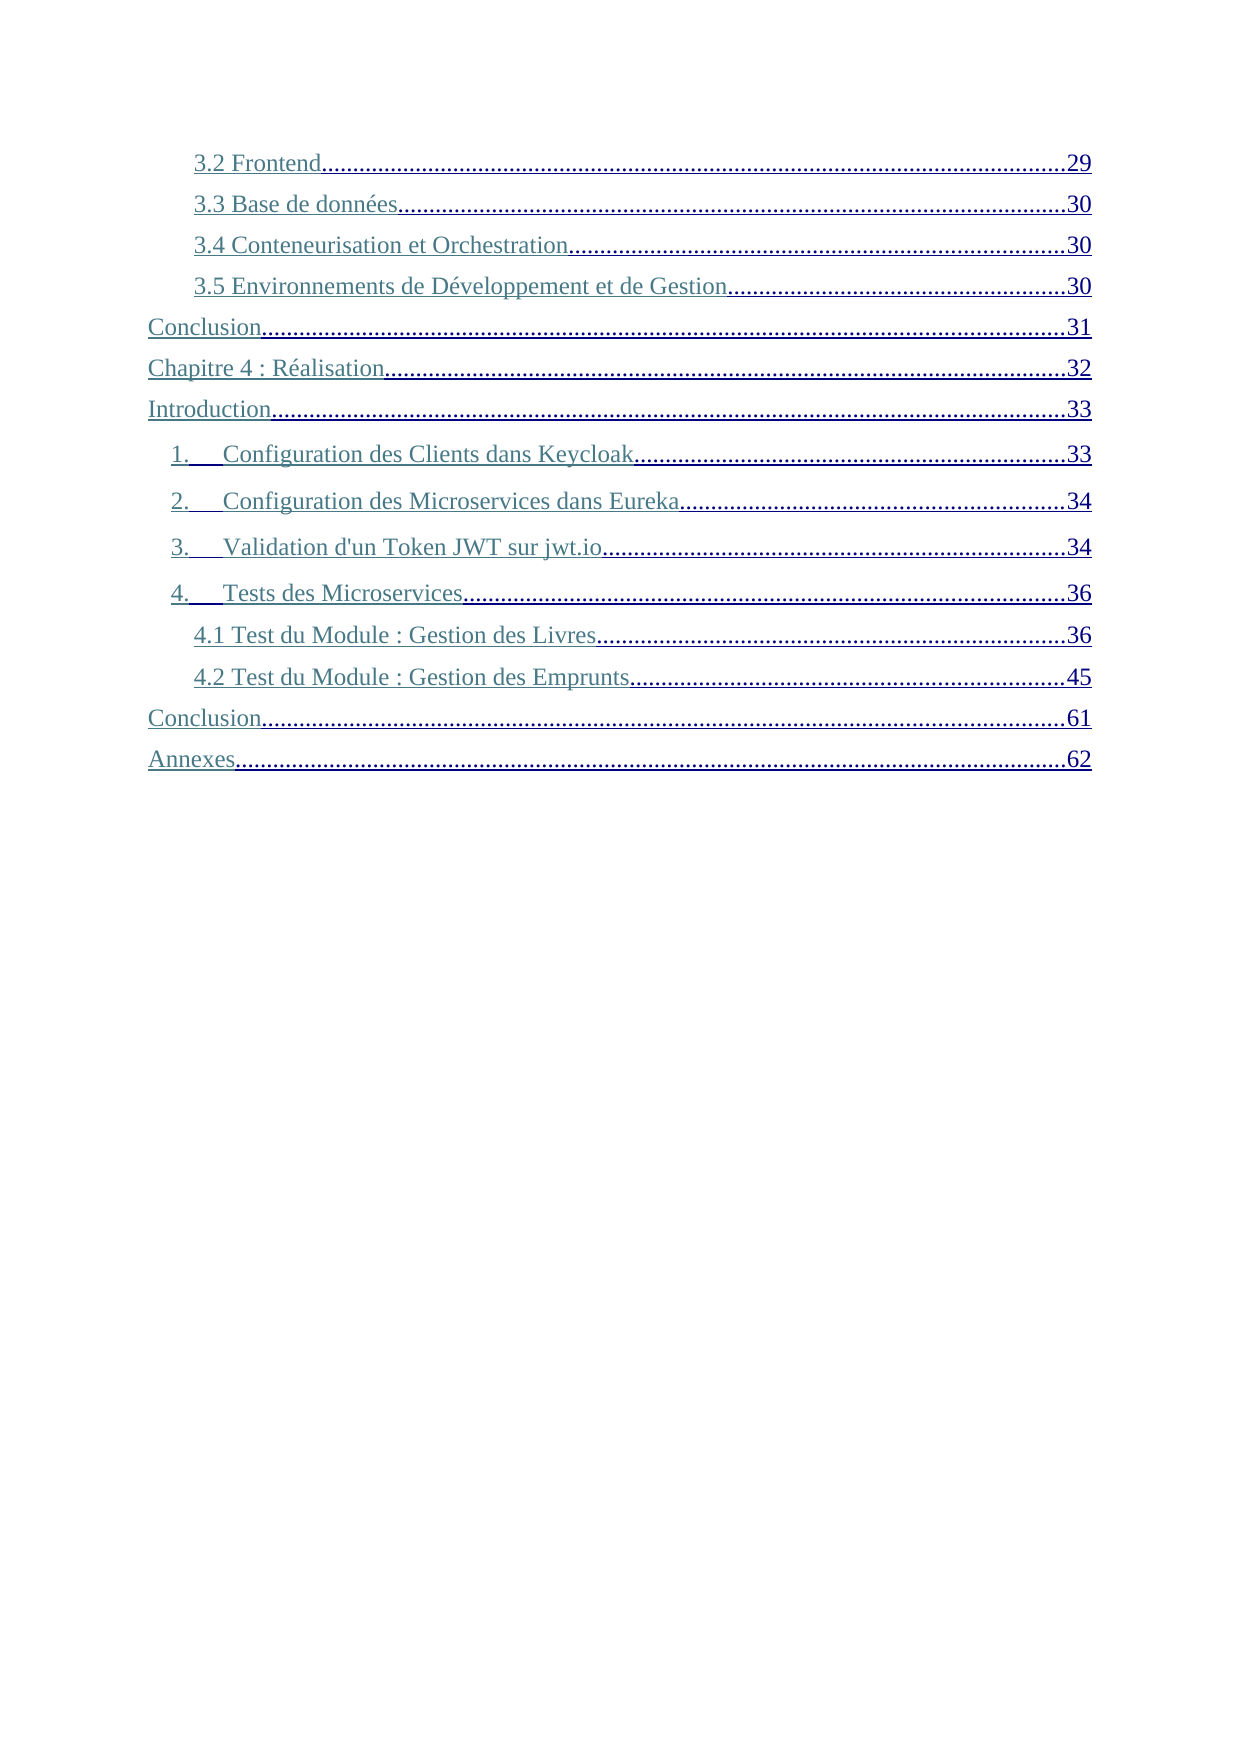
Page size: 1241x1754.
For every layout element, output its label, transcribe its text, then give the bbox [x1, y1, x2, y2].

text 3.4 Conteneurisation et Orchestration 30 [193, 230, 1093, 259]
text Introduction 33 [148, 394, 1093, 423]
text Conclusion 61 [148, 703, 1093, 732]
text 2. Configuration des Microservices dans Eureka 34 [171, 482, 1093, 515]
text 3.2 Frontend 29 [193, 148, 1093, 176]
text 4. Tests des Microservices 36 [171, 574, 1093, 608]
text Chapitre 4 : Réalisation 32 [148, 353, 1093, 382]
text Annexes 62 [148, 744, 1093, 773]
text Conclusion 31 [148, 312, 1093, 341]
text 1. Configuration des Clients dans Keycloak 33 [171, 436, 1093, 469]
text 3.5 Environnements de Développement et de Gestion 30 [193, 271, 1093, 300]
text 4.1 Test du Module : Gestion des Livres 36 [193, 621, 1093, 649]
text 4.2 Test du Module : Gestion des Emprunts 45 [193, 662, 1093, 691]
text 3.3 Base de données 30 [193, 189, 1093, 217]
text 3. Validation d'un Token JWT sur jwt.io 34 [171, 528, 1093, 562]
